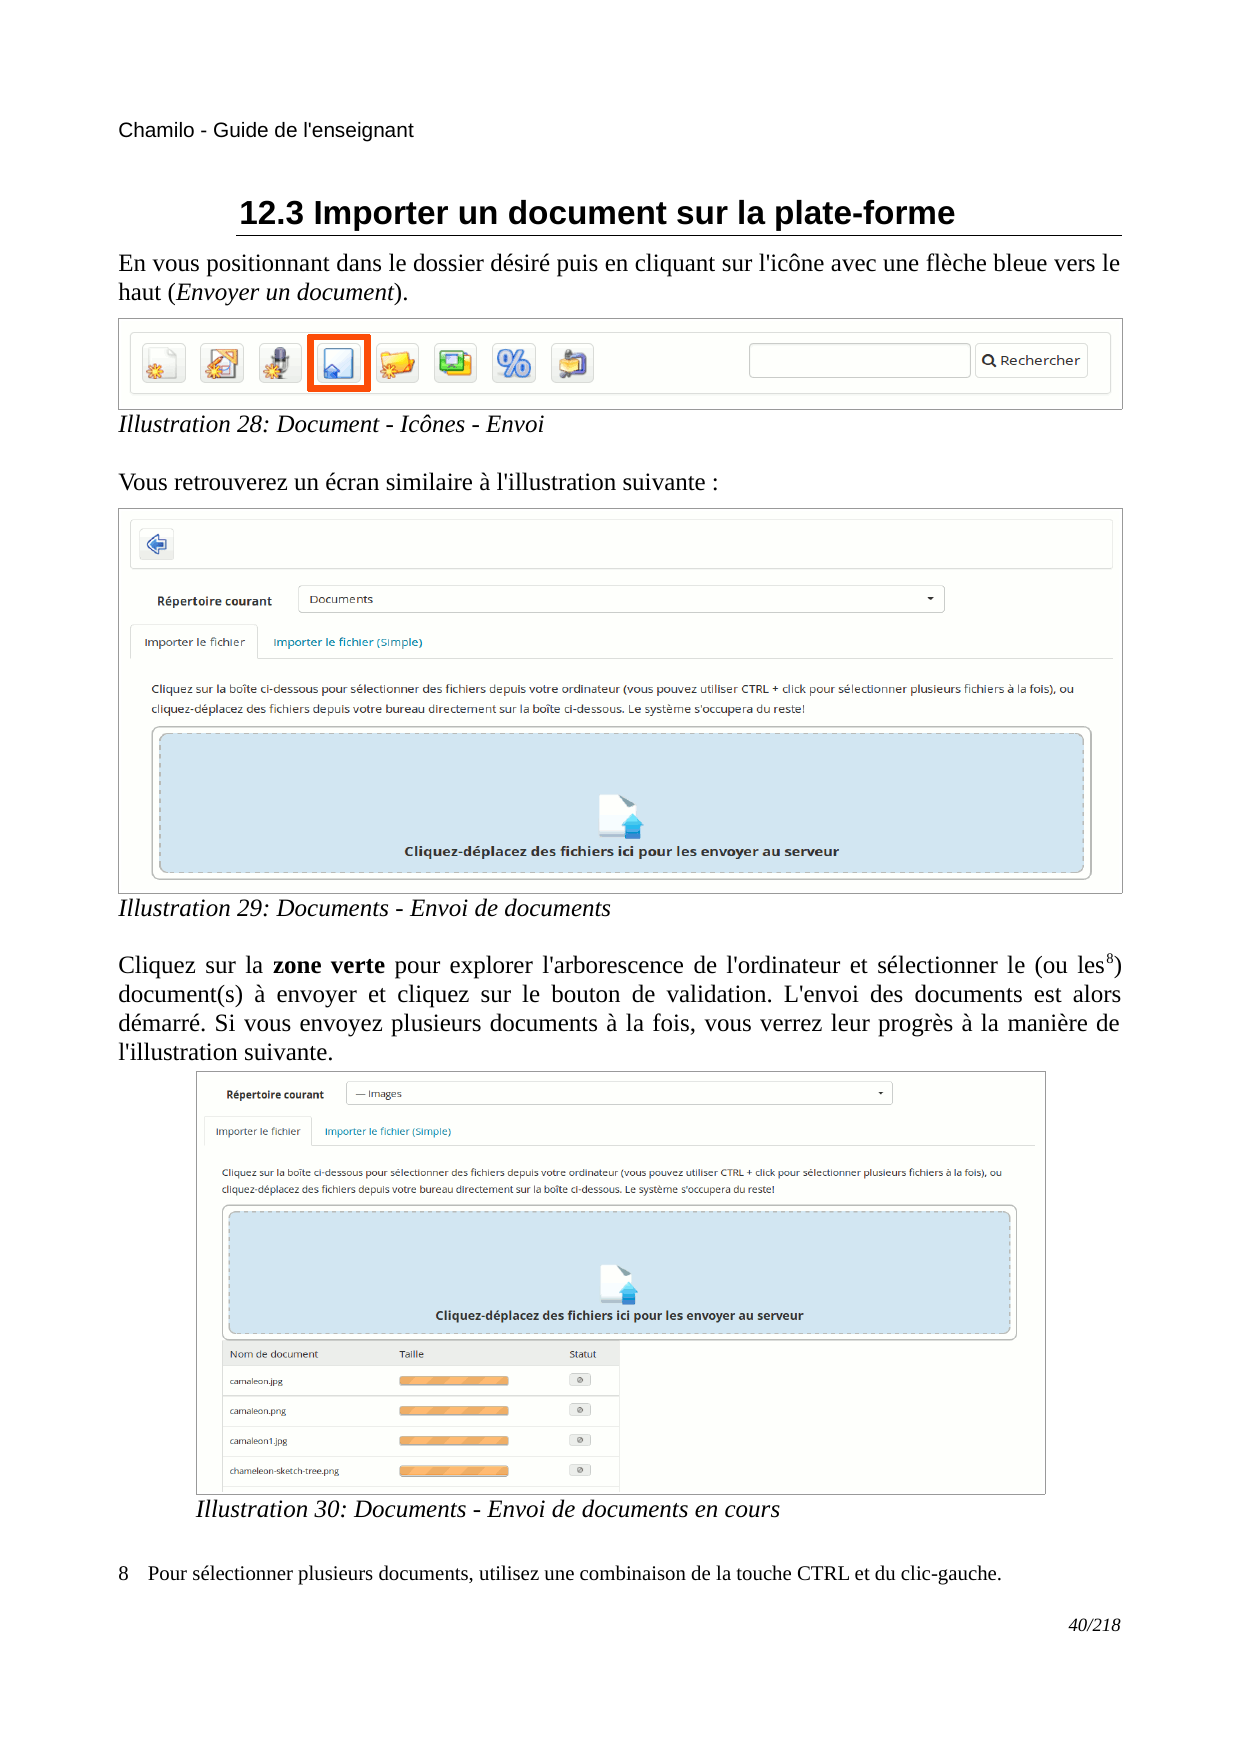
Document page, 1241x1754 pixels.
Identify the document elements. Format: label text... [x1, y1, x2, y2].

text En vous positionnant dans le dossier désiré puis en cliquant sur l'icône avec une flèche bleue vers le haut (Envoyer un document). [118, 248, 1122, 306]
text Illustration 30: Documents - Envoi de documents en cours [196, 1495, 1045, 1523]
subtitle Importer un document sur la plate-forme [236, 190, 1122, 235]
text Illustration 29: Documents - Envoi de documents [118, 894, 1122, 922]
picture [121, 511, 1120, 890]
text Illustration 28: Document - Icônes - Envoi [118, 410, 1122, 438]
text Vous retrouverez un écran similaire à l'illustration suivante : [118, 467, 1122, 496]
text Cliquez sur la zone verte pour explorer l'arborescence de l'ordinateur et sélectionner le (ou les) document(s) à envoyer et cliquez sur le bouton de validation. L'envoi des documents est alors démarré. Si vous envoyez plusieurs documents à la fois, vous verrez leur progrès à la manière de l'illustration suivante. [118, 950, 1122, 1065]
picture [198, 1074, 1043, 1492]
picture [121, 321, 1120, 407]
text [119, 509, 1122, 893]
text Pour sélectionner plusieurs documents, utilisez une combinaison de la touche CTRL et du clic-gauche. [118, 1561, 1122, 1585]
